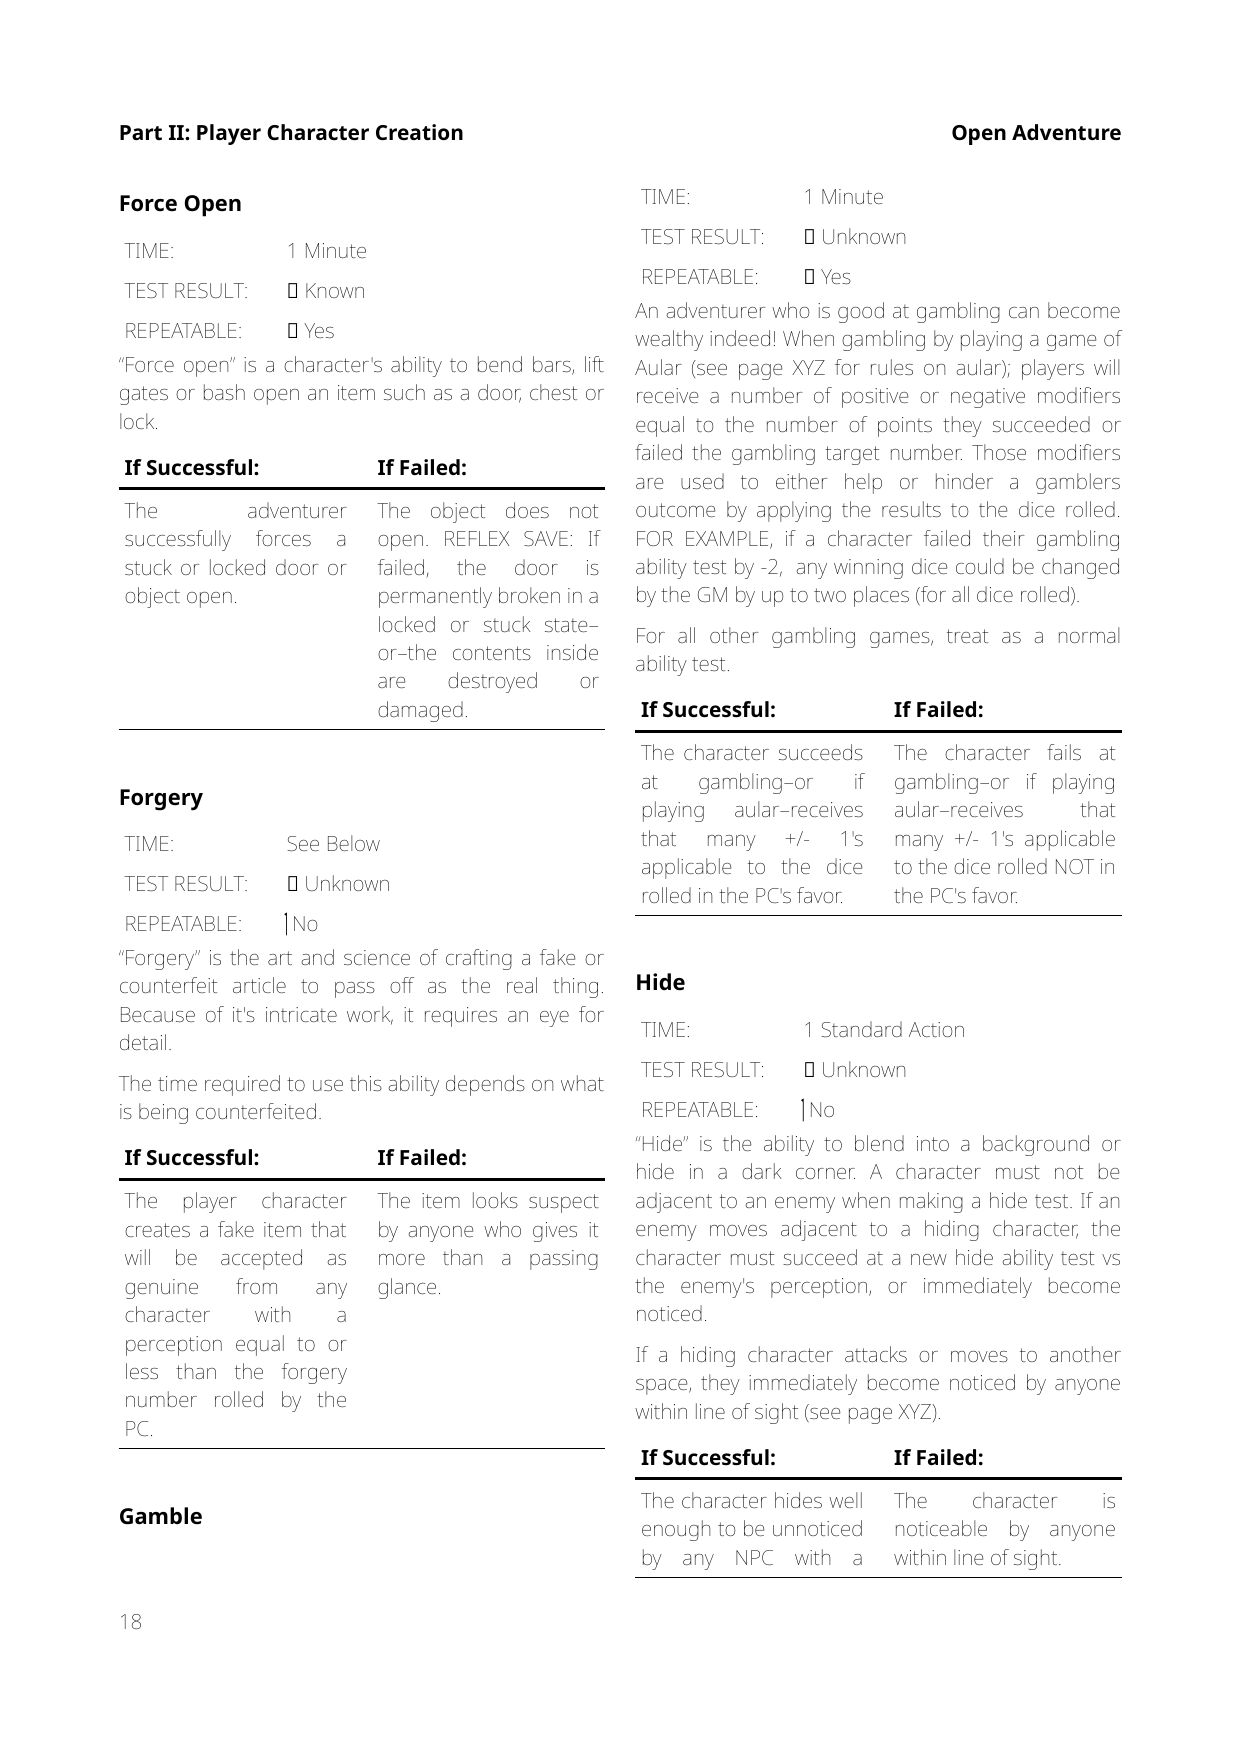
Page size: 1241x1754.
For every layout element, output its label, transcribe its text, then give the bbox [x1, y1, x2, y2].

table_cell [353, 490, 372, 729]
text Hide [635, 967, 1122, 997]
table_cell [869, 733, 888, 915]
table_cell The item looks suspect by anyone who gives it more than a passing glance. [372, 1181, 605, 1448]
table_cell The adventurer successfully forces a stuck or locked door or object open. [119, 490, 353, 729]
table_header TIME: [635, 176, 797, 216]
table_header [869, 1437, 888, 1477]
table_cell The character hides well enough to be unnoticed by any NPC with a [635, 1480, 869, 1577]
table_cell  Known [281, 270, 605, 310]
table_cell The character is noticeable by anyone within line of sight. [888, 1480, 1122, 1577]
table_cell  No [797, 1089, 1122, 1129]
table_header If Successful: [635, 690, 869, 730]
table_header [869, 690, 888, 730]
table_header If Failed: [888, 690, 1122, 730]
table_header TIME: [119, 230, 281, 270]
table_header TIME: [119, 824, 281, 863]
table_cell TEST RESULT: [119, 270, 281, 310]
text “Force open” is a character's ability to bend bars, lift gates or bash open an item such as a door, chest or lock. [118, 350, 605, 435]
table_header [353, 1138, 372, 1178]
text An adventurer who is good at gambling can become wealthy indeed! When gambling by playing a game of Aular (see page XYZ for rules on aular); players will receive a number of positive or negative modifiers equal to the number of points they succeeded or failed the gambling target number. Those modifiers are used to either help or hinder a gamblers outcome by applying the results to the dice rolled. FOR EXAMPLE, if a character failed their gambling ability test by -2, any winning dice could be changed by the GM by up to two places (for all dice rolled). [635, 296, 1122, 609]
text Force Open [118, 188, 605, 218]
table_cell  Unknown [797, 216, 1122, 256]
table_cell [869, 1480, 888, 1577]
table_header If Successful: [119, 1138, 353, 1178]
table_cell TEST RESULT: [635, 216, 797, 256]
text “Forgery” is the art and science of crafting a fake or counterfeit article to pass off as the real thing. Because of it's intricate work, it requires an eye for detail. [118, 943, 605, 1057]
text For all other gambling games, treat as a normal ability test. [635, 621, 1122, 678]
text The time required to use this ability depends on what is being counterfeited. [118, 1069, 605, 1126]
text If a hiding character attacks or moves to another space, they immediately become noticed by anyone within line of sight (see page XYZ). [635, 1340, 1122, 1425]
table_header If Successful: [119, 447, 353, 487]
table_header 1 Minute [281, 230, 605, 270]
table_cell TEST RESULT: [635, 1049, 797, 1089]
table_cell REPEATABLE: [635, 256, 797, 296]
table_cell The player character creates a fake item that will be accepted as genuine from any character with a perception equal to or less than the forgery number rolled by the PC. [119, 1181, 353, 1448]
table_cell  Yes [281, 310, 605, 350]
table_header TIME: [635, 1009, 797, 1049]
table_cell The character fails at gambling–or if playing aular–receives that many +/- 1's applicable to the dice rolled NOT in the PC's favor. [888, 733, 1122, 915]
table_cell REPEATABLE: [119, 903, 281, 943]
table_header 1 Standard Action [797, 1009, 1122, 1049]
table_cell  Unknown [797, 1049, 1122, 1089]
table_header If Failed: [372, 1138, 605, 1178]
table_header 1 Minute [797, 176, 1122, 216]
table_cell  Unknown [281, 863, 605, 903]
table_header If Failed: [888, 1437, 1122, 1477]
text Gamble [118, 1501, 605, 1530]
text Forgery [118, 782, 605, 811]
table_header If Successful: [635, 1437, 869, 1477]
table_cell  Yes [797, 256, 1122, 296]
text “Hide” is the ability to blend into a background or hide in a dark corner. A character must not be adjacent to an enemy when making a hide test. If an enemy moves adjacent to a hiding character, the character must succeed at a new hide ability test vs the enemy's perception, or immediately become noticed. [635, 1129, 1122, 1328]
table_cell The character succeeds at gambling–or if playing aular–receives that many +/- 1's applicable to the dice rolled in the PC's favor. [635, 733, 869, 915]
table_cell REPEATABLE: [635, 1089, 797, 1129]
table_header [353, 447, 372, 487]
table_cell TEST RESULT: [119, 863, 281, 903]
table_cell REPEATABLE: [119, 310, 281, 350]
table_header See Below [281, 824, 605, 863]
table_cell The object does not open. REFLEX SAVE: If failed, the door is permanently broken in a locked or stuck state–or–the contents inside are destroyed or damaged. [372, 490, 605, 729]
table_cell  No [281, 903, 605, 943]
table_cell [353, 1181, 372, 1448]
table_header If Failed: [372, 447, 605, 487]
